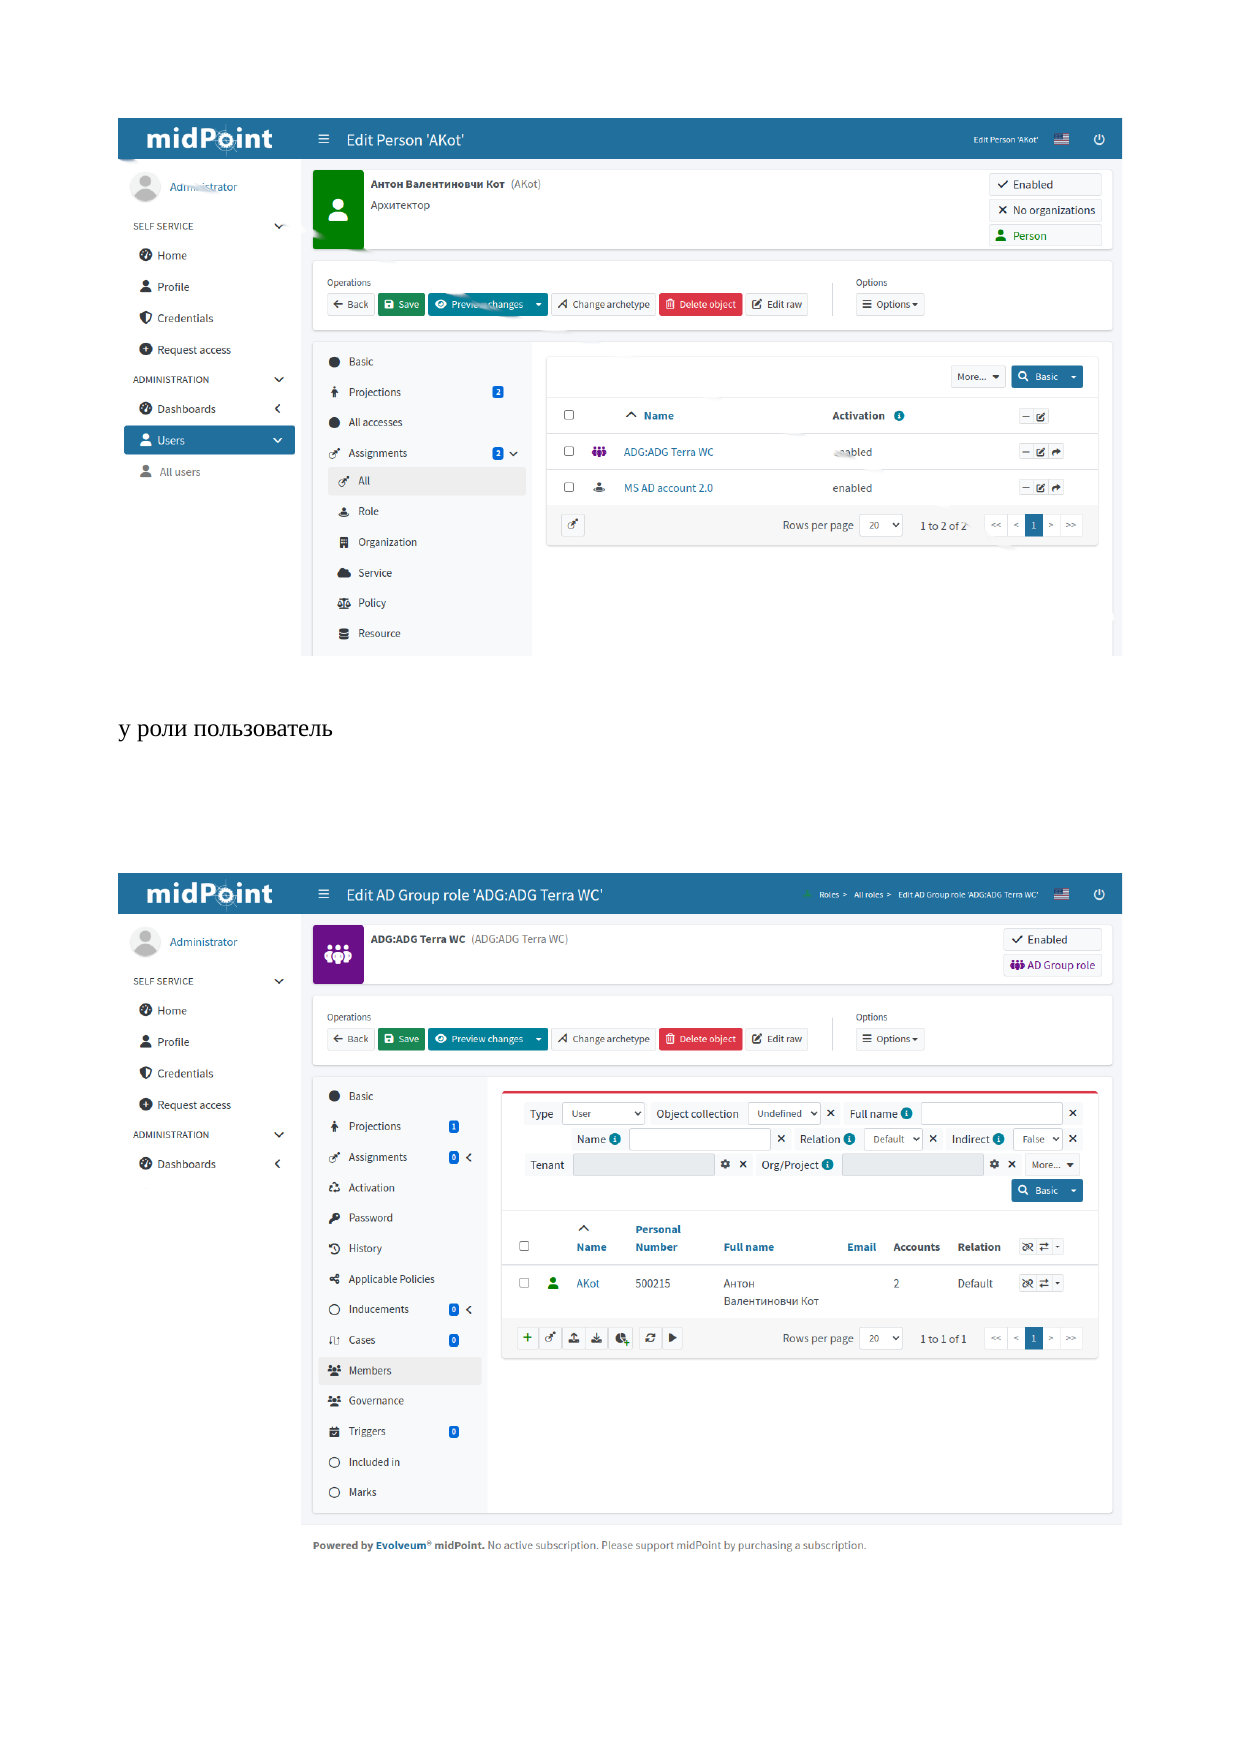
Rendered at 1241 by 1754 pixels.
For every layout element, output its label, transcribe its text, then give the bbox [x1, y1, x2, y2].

picture [118, 873, 1123, 1565]
picture [118, 118, 1123, 656]
text у роли пользователь [118, 713, 1122, 742]
